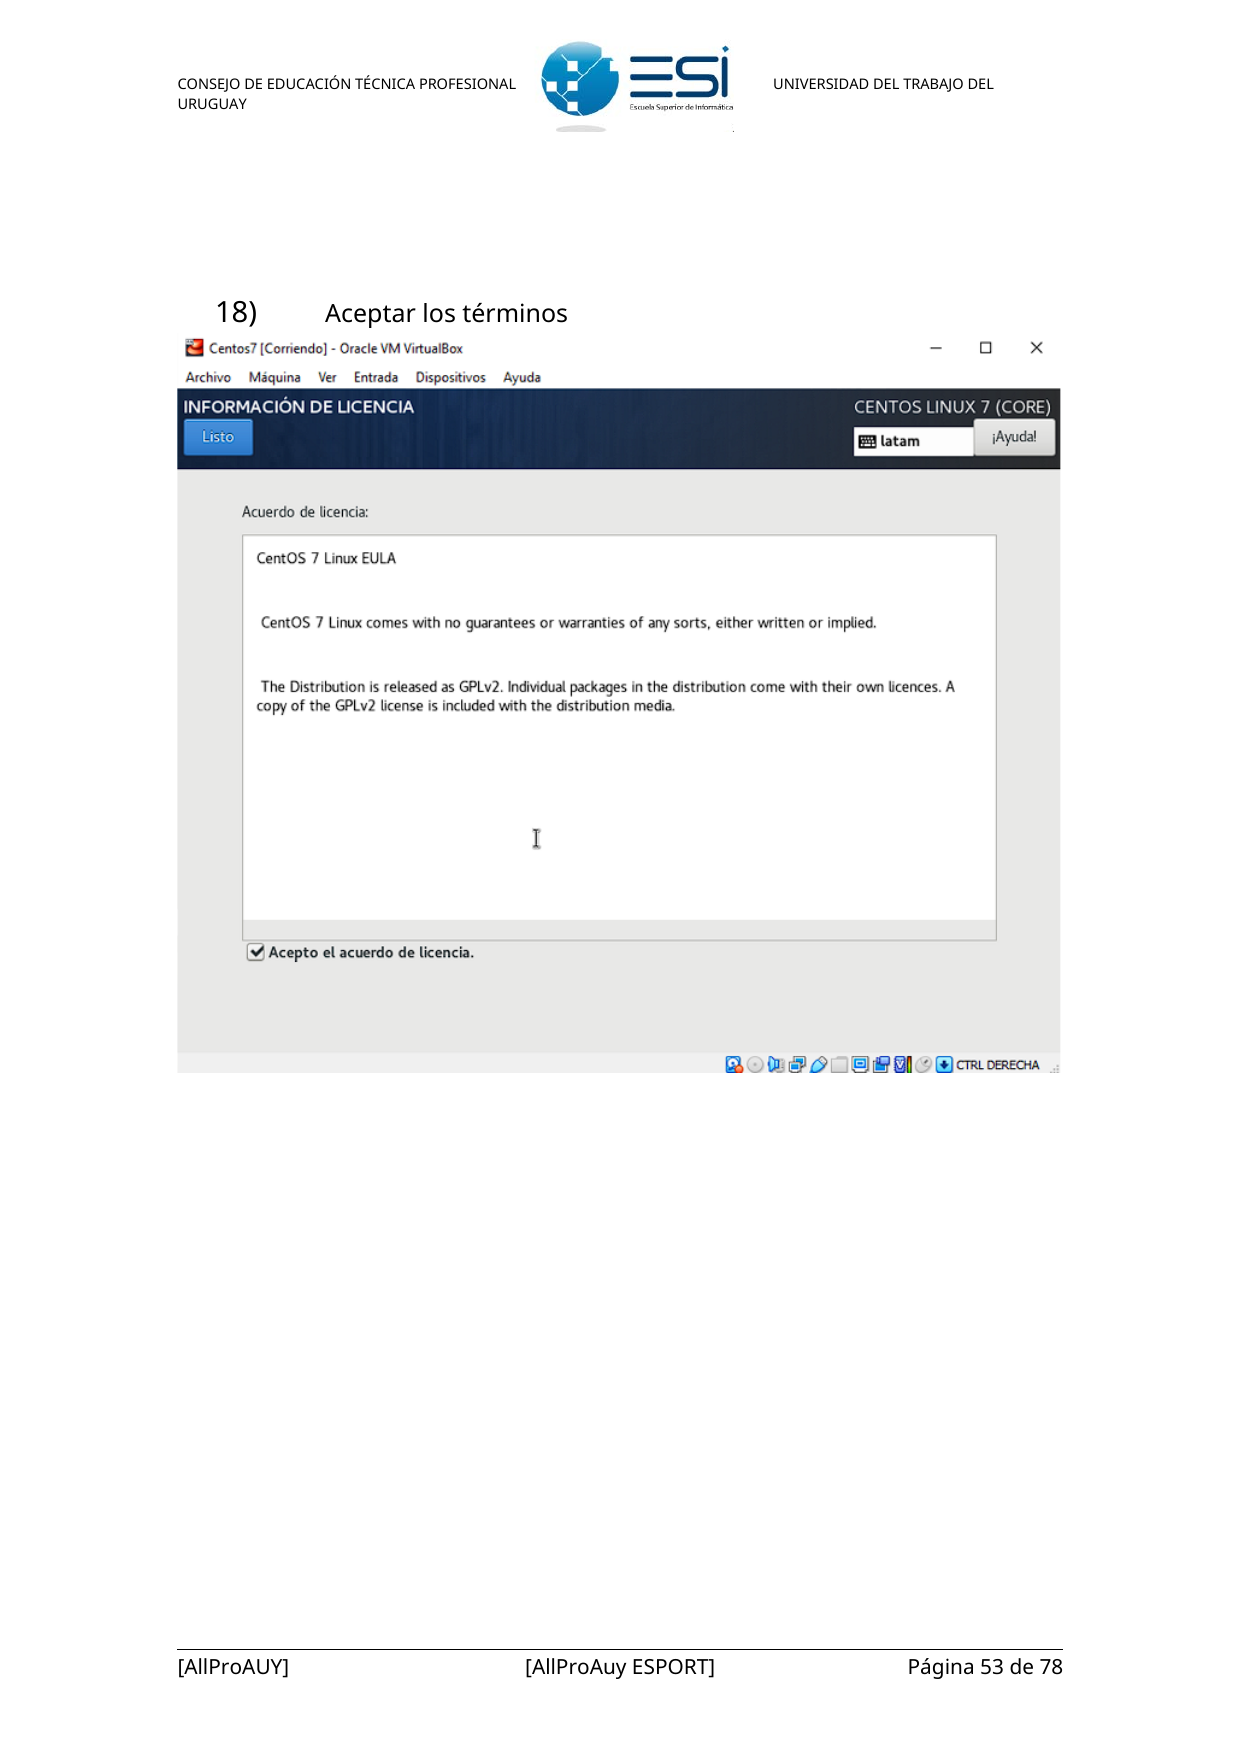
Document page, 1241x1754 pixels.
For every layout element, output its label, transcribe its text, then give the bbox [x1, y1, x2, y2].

picture [177, 333, 1061, 1073]
picture [534, 39, 734, 132]
list Aceptar los términos [215, 291, 1063, 331]
